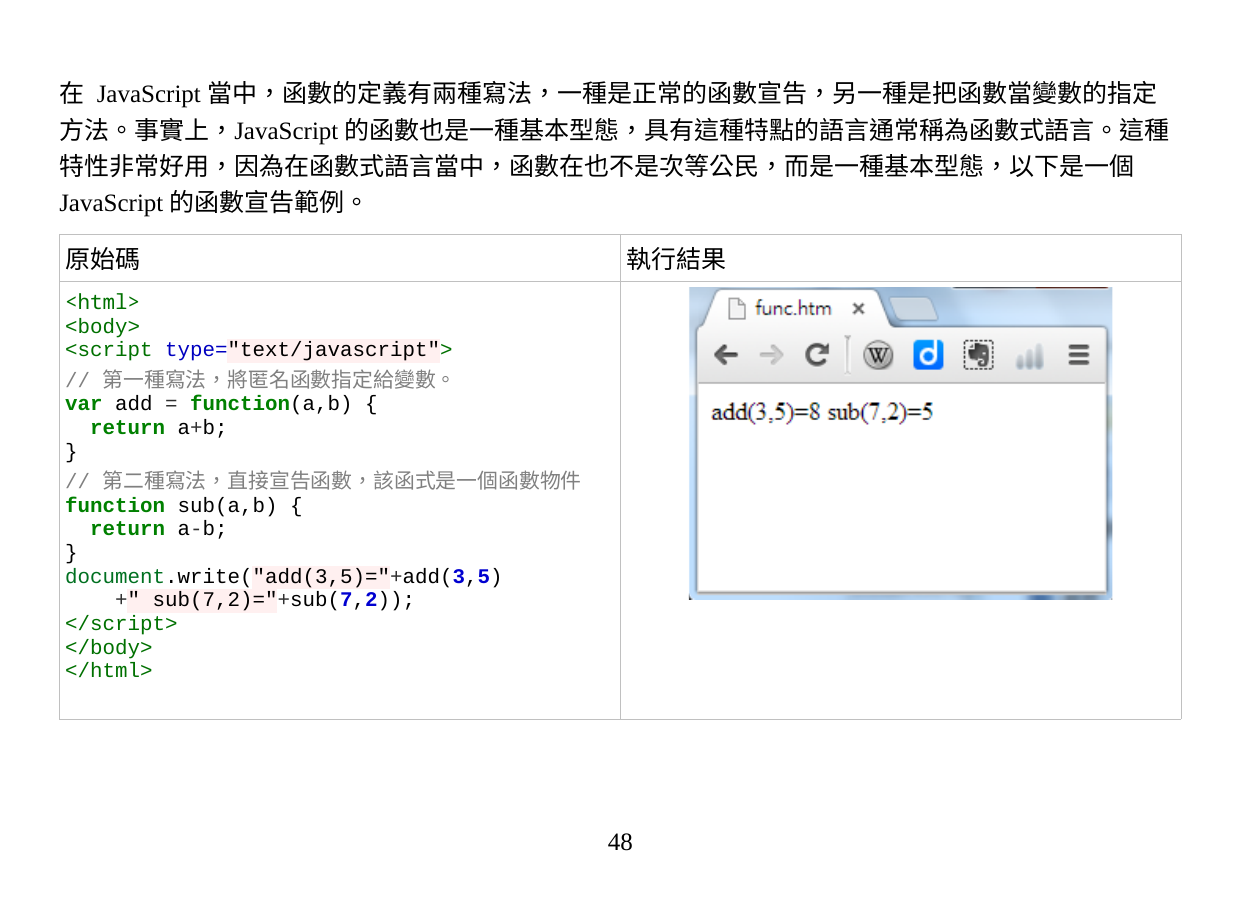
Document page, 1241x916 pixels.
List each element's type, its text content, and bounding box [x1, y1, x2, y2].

table_header 執行結果 [621, 235, 1181, 281]
table_cell <html> <body> <script type="text/javascript"> // 第一種寫法，將匿名函數指定給變數。 var add = function(a,b) { return a+b; } // 第二種寫法，直接宣告函數，該函式是一個函數物件 function sub(a,b) { return a-b; } document.write("add(3,5)="+add(3,5) +" sub(7,2)="+sub(7,2)); </script> </body> </html> [60, 282, 620, 719]
table_header 原始碼 [60, 235, 620, 281]
table_cell [621, 282, 1181, 719]
text 在 JavaScript 當中，函數的定義有兩種寫法，一種是正常的函數宣告，另一種是把函數當變數的指定方法。事實上，JavaScript 的函數也是一種基本型態，具有這種特點的語言通常稱為函數式語言。這種特性非常好用，因為在函數式語言當中，函數在也不是次等公民，而是一種基本型態，以下是一個 JavaScript 的函數宣告範例。 [59, 74, 1181, 219]
picture [688, 287, 1113, 600]
